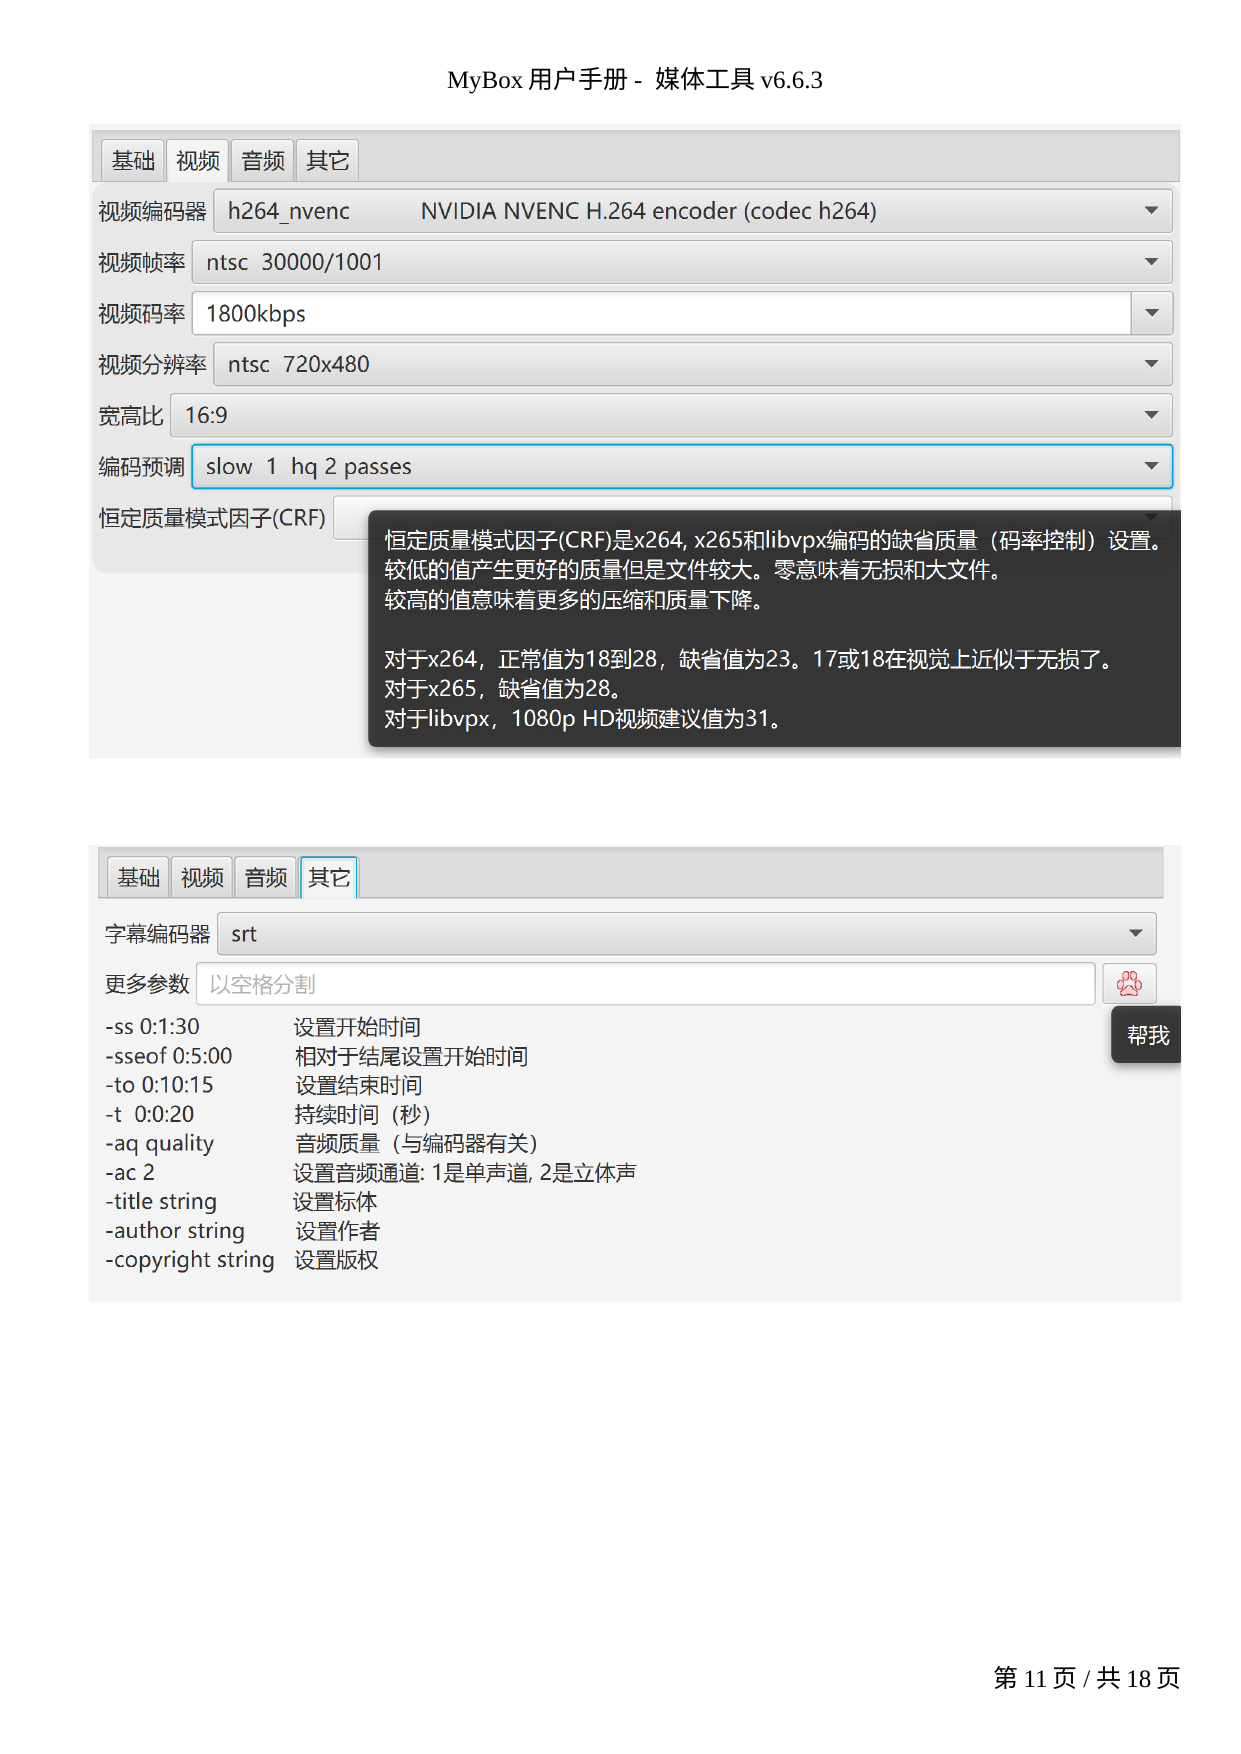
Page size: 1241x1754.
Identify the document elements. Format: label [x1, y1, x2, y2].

picture [88, 124, 1182, 759]
picture [88, 844, 1182, 1302]
